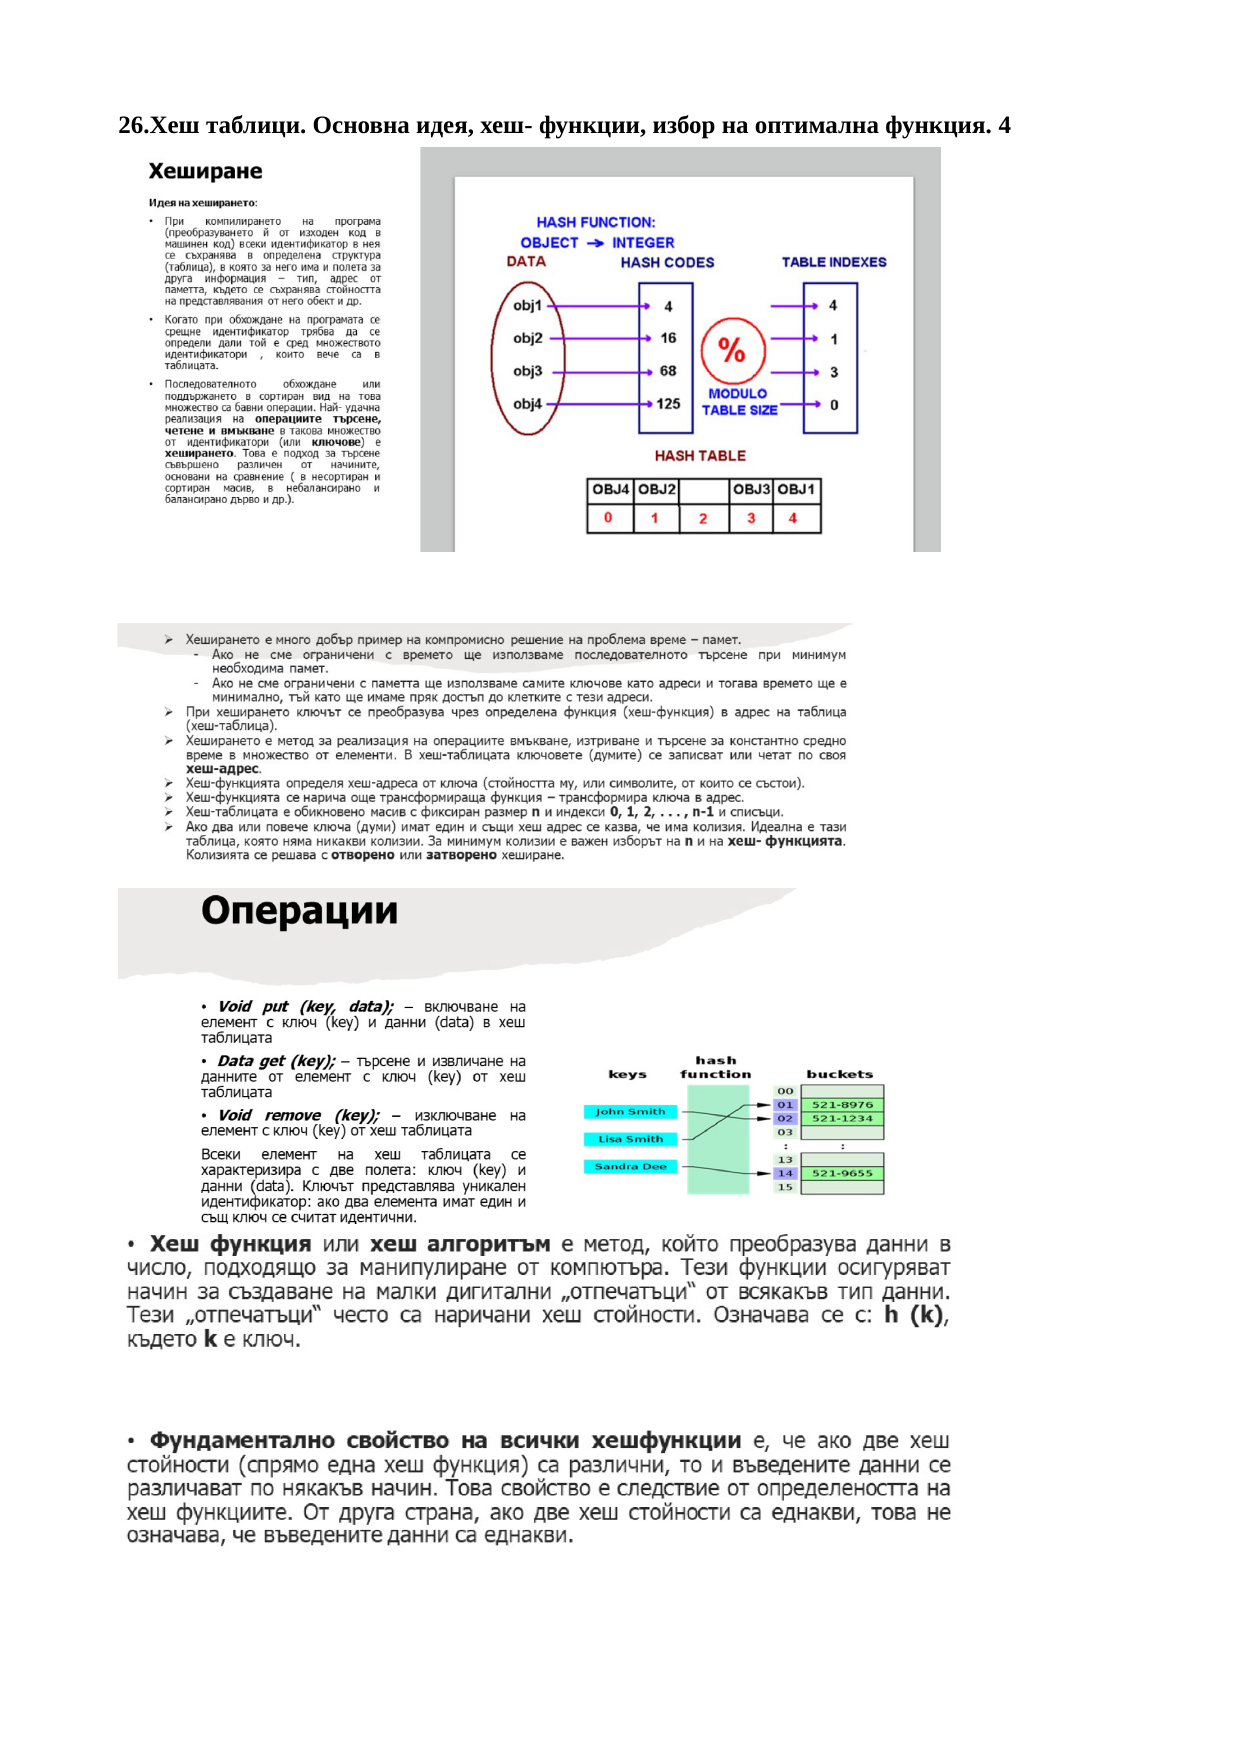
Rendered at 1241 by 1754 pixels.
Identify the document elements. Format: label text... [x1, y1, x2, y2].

text 26.Хеш таблици. Основна идея, хеш- функции, избор на оптимална функция. 4 [549, 118, 892, 137]
text 26.Хеш таблици. Основна идея, хеш- функции, избор на оптимална функция. 4 [118, 118, 546, 137]
text 26.Хеш таблици. Основна идея, хеш- функции, избор на оптимална функция. 4 [895, 118, 1122, 137]
